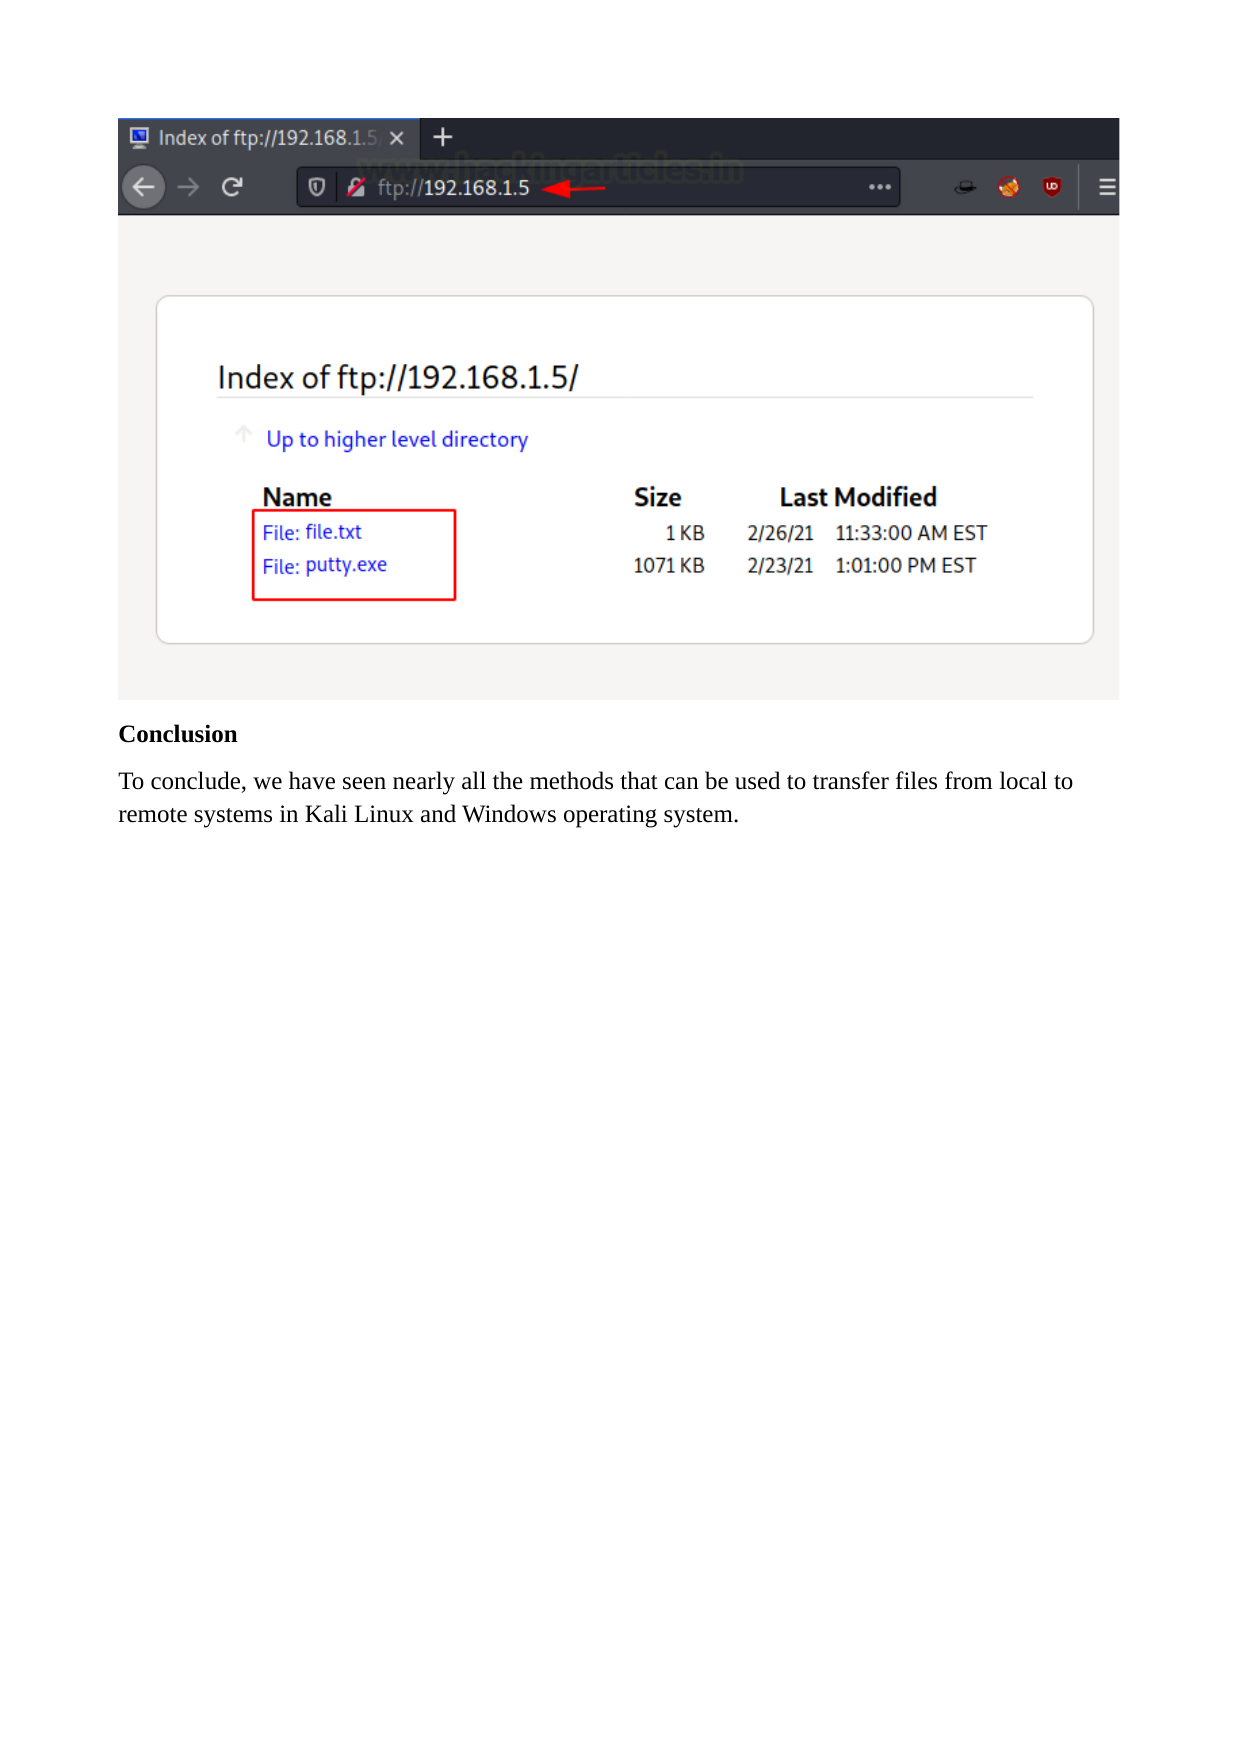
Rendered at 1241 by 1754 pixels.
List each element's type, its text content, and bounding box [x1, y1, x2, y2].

text To conclude, we have seen nearly all the methods that can be used to transfer files from local to remote systems in Kali Linux and Windows operating system. [118, 766, 1122, 828]
picture [118, 118, 1120, 700]
text Conclusion [118, 719, 1122, 747]
